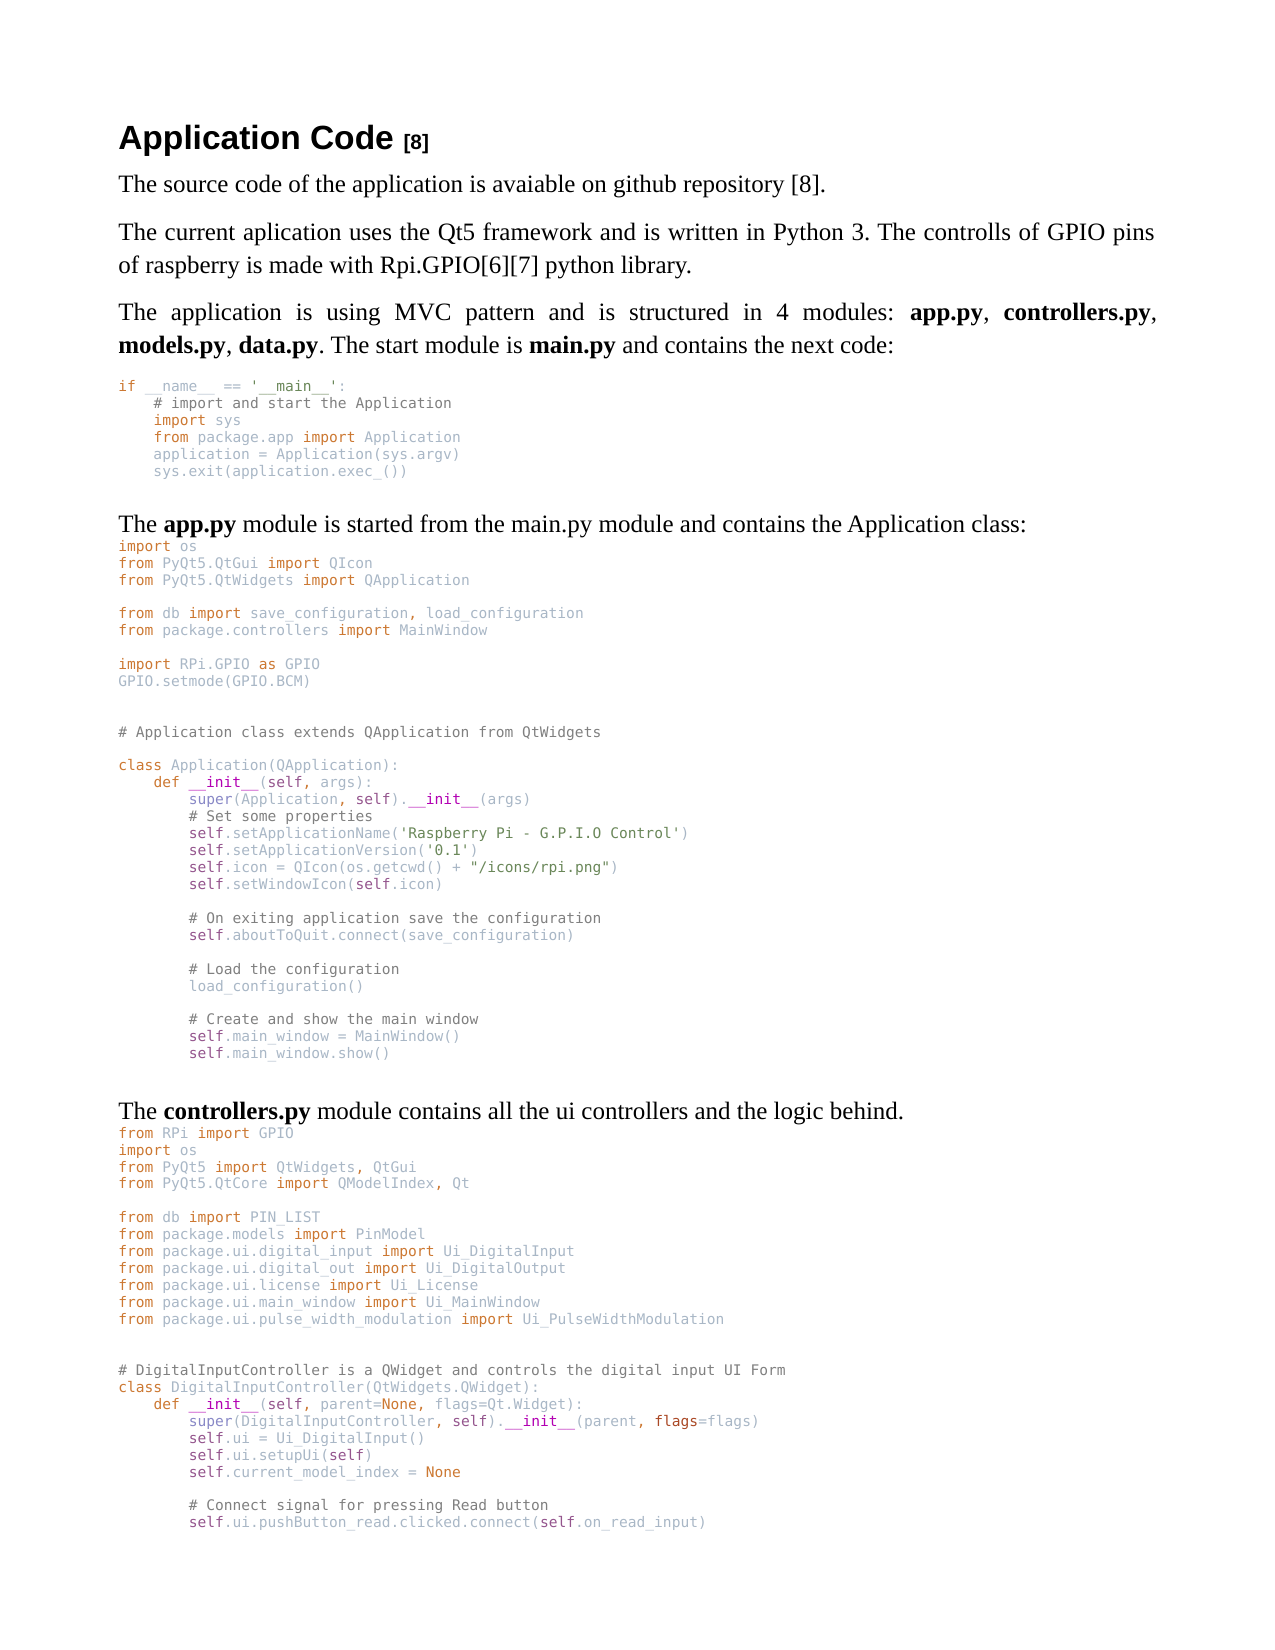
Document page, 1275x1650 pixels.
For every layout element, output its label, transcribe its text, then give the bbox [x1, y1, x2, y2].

text The controllers.py module contains all the ui controllers and the logic behind. [118, 1096, 1157, 1124]
text from RPi import GPIO import os from PyQt5 import QtWidgets, QtGui from PyQt5.QtCore import QModelIndex, Qt from db import PIN_LIST from package.models import PinModel from package.ui.digital_input import Ui_DigitalInput from package.ui.digital_out import Ui_DigitalOutput from package.ui.license import Ui_License from package.ui.main_window import Ui_MainWindow from package.ui.pulse_width_modulation import Ui_PulseWidthModulation # DigitalInputController is a QWidget and controls the digital input UI Form class DigitalInputController(QtWidgets.QWidget): def __init__(self, parent=None, flags=Qt.Widget): super(DigitalInputController, self).__init__(parent, flags=flags) self.ui = Ui_DigitalInput() self.ui.setupUi(self) self.current_model_index = None # Connect signal for pressing Read button self.ui.pushButton_read.clicked.connect(self.on_read_input) [118, 1124, 1157, 1531]
text import os from PyQt5.QtGui import QIcon from PyQt5.QtWidgets import QApplication from db import save_configuration, load_configuration from package.controllers import MainWindow import RPi.GPIO as GPIO GPIO.setmode(GPIO.BCM) # Application class extends QApplication from QtWidgets class Application(QApplication): def __init__(self, args): super(Application, self).__init__(args) # Set some properties self.setApplicationName('Raspberry Pi - G.P.I.O Control') self.setApplicationVersion('0.1') self.icon = QIcon(os.getcwd() + "/icons/rpi.png") self.setWindowIcon(self.icon) # On exiting application save the configuration self.aboutToQuit.connect(save_configuration) # Load the configuration load_configuration() # Create and show the main window self.main_window = MainWindow() self.main_window.show() [118, 537, 1157, 1079]
text The current aplication uses the Qt5 framework and is written in Python 3. The controlls of GPIO pins of raspberry is made with Rpi.GPIO[6][7] python library. [118, 217, 1157, 279]
text The application is using MVC pattern and is structured in 4 modules: app.py, controllers.py, models.py, data.py. The start module is main.py and contains the next code: [118, 297, 1157, 359]
subtitle Application Code [8] [118, 118, 1157, 157]
text if __name__ == '__main__': # import and start the Application import sys from package.app import Application application = Application(sys.argv) sys.exit(application.exec_()) The app.py module is started from the main.py module and contains the Application class: [118, 378, 1157, 537]
text The source code of the application is avaiable on github repository [8]. [118, 169, 1157, 198]
